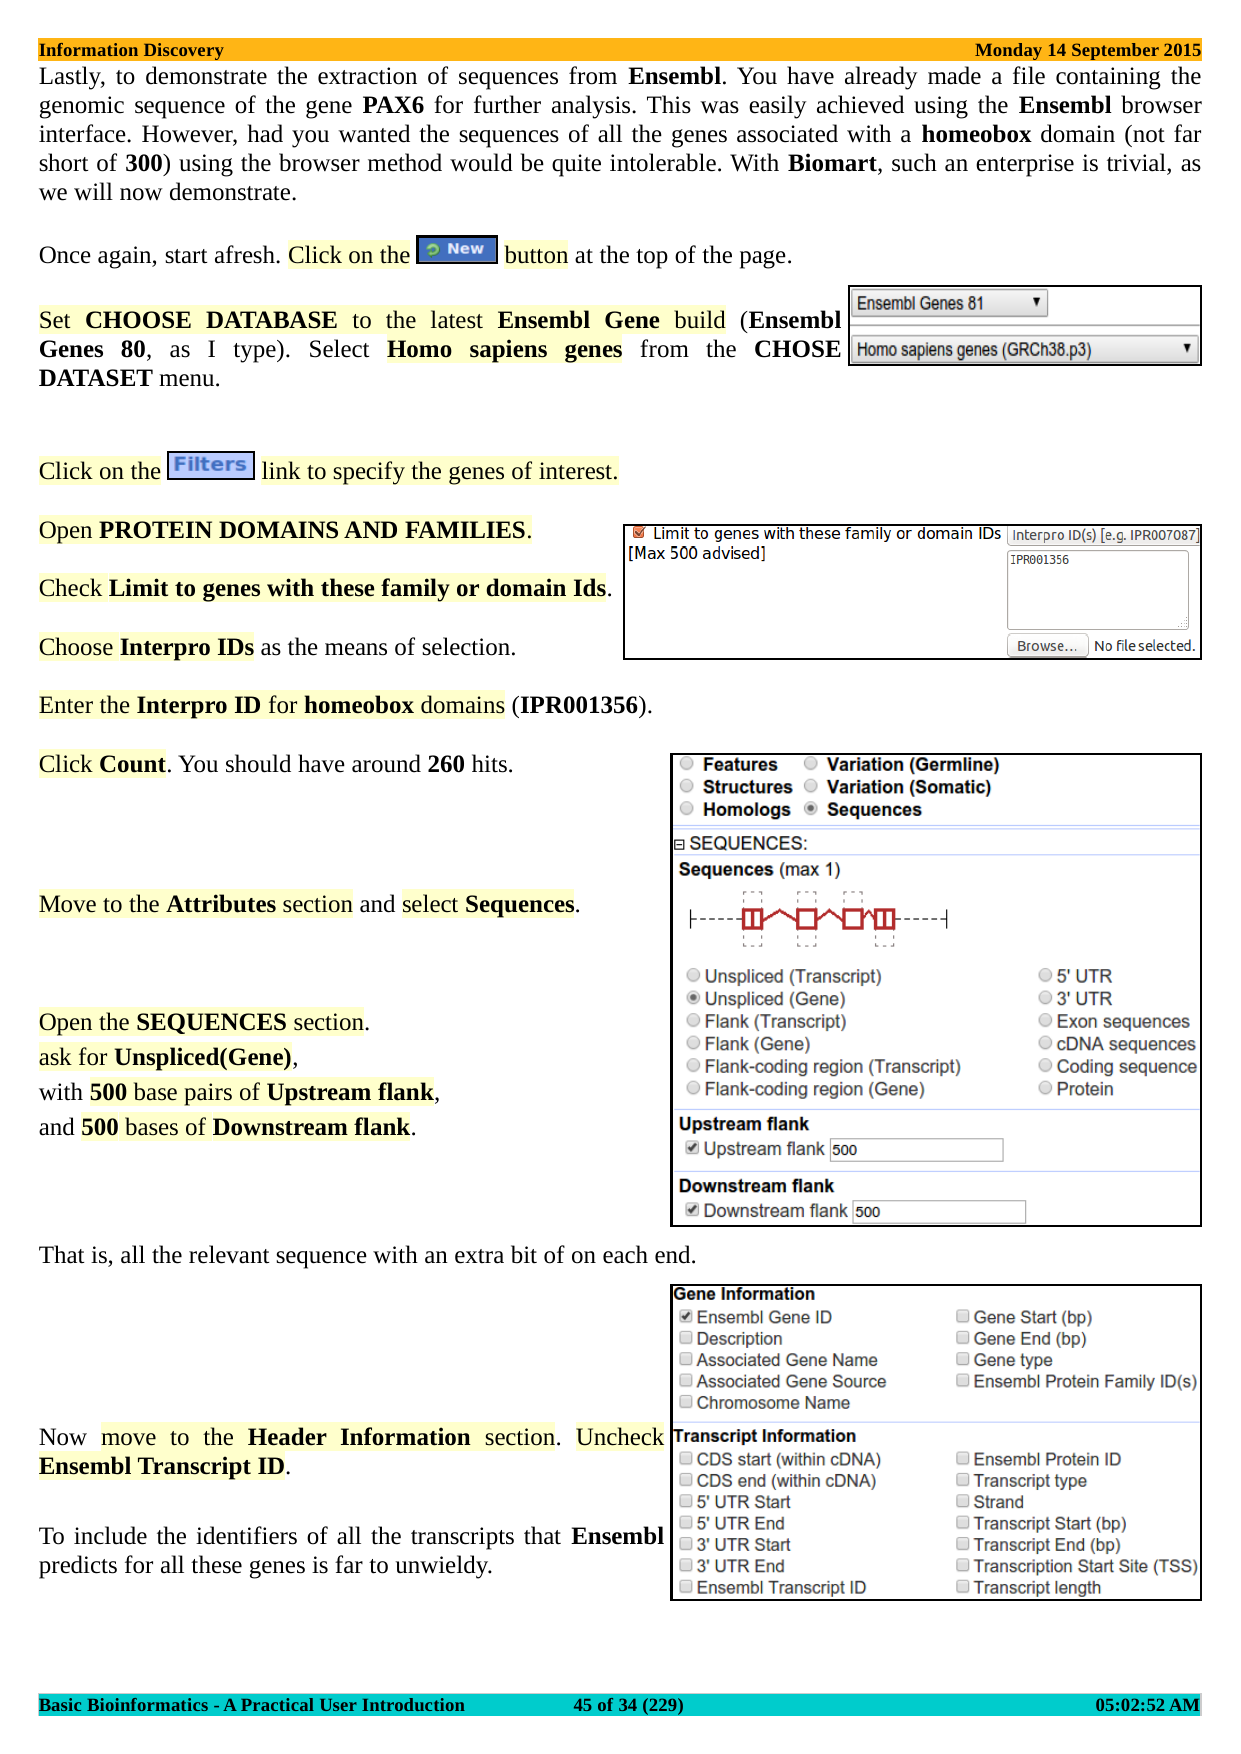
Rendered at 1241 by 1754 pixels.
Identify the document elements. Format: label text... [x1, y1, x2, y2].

text Choose Interpro IDs as the means of selection. [38, 632, 1202, 661]
picture [419, 238, 496, 262]
picture [673, 755, 1200, 1225]
text Enter the Interpro ID for homeobox domains (IPR001356). [38, 690, 1202, 719]
picture [850, 287, 1200, 364]
picture [625, 526, 1200, 658]
text Click on thelink to specify the genes of interest. [38, 451, 1202, 485]
text Once again, start afresh. Click on thebutton at the top of the page. [38, 235, 1202, 269]
text Set CHOOSE DATABASE to the latest Ensembl Gene build (Ensembl Genes 80, as I type). Select Homo sapiens genes from the CHOSE DATASET menu. [38, 286, 1202, 392]
text Check Limit to genes with these family or domain Ids. [38, 573, 623, 602]
text Move to the Attributes section and select Sequences. [38, 889, 670, 918]
text That is, all the relevant sequence with an extra bit of on each end. [38, 1240, 1202, 1269]
picture [169, 453, 253, 478]
text with 500 base pairs of Upstream flank, [38, 1077, 670, 1106]
text ask for Unspliced(Gene), [38, 1042, 670, 1071]
text and 500 bases of Downstream flank. [38, 1112, 670, 1141]
text Lastly, to demonstrate the extraction of sequences from Ensembl. You have already made a file containing the genomic sequence of the gene PAX6 for further analysis. This was easily achieved using the Ensembl browser interface. However, had you wanted the sequences of all the genes associated with a homeobox domain (not far short of 300) using the browser method would be quite intolerable. With Biomart, such an enterprise is trivial, as we will now demonstrate. [38, 61, 1202, 206]
text Click Count. You should have around 260 hits. [38, 749, 1202, 778]
picture [673, 1286, 1200, 1599]
text To include the identifiers of all the transcripts that Ensembl predicts for all these genes is far to unwieldy. [38, 1521, 670, 1579]
text Now move to the Header Information section. Uncheck Ensembl Transcript ID. [38, 1422, 670, 1480]
text Open the SEQUENCES section. [38, 1007, 670, 1036]
text Open PROTEIN DOMAINS AND FAMILIES. [38, 515, 1202, 544]
